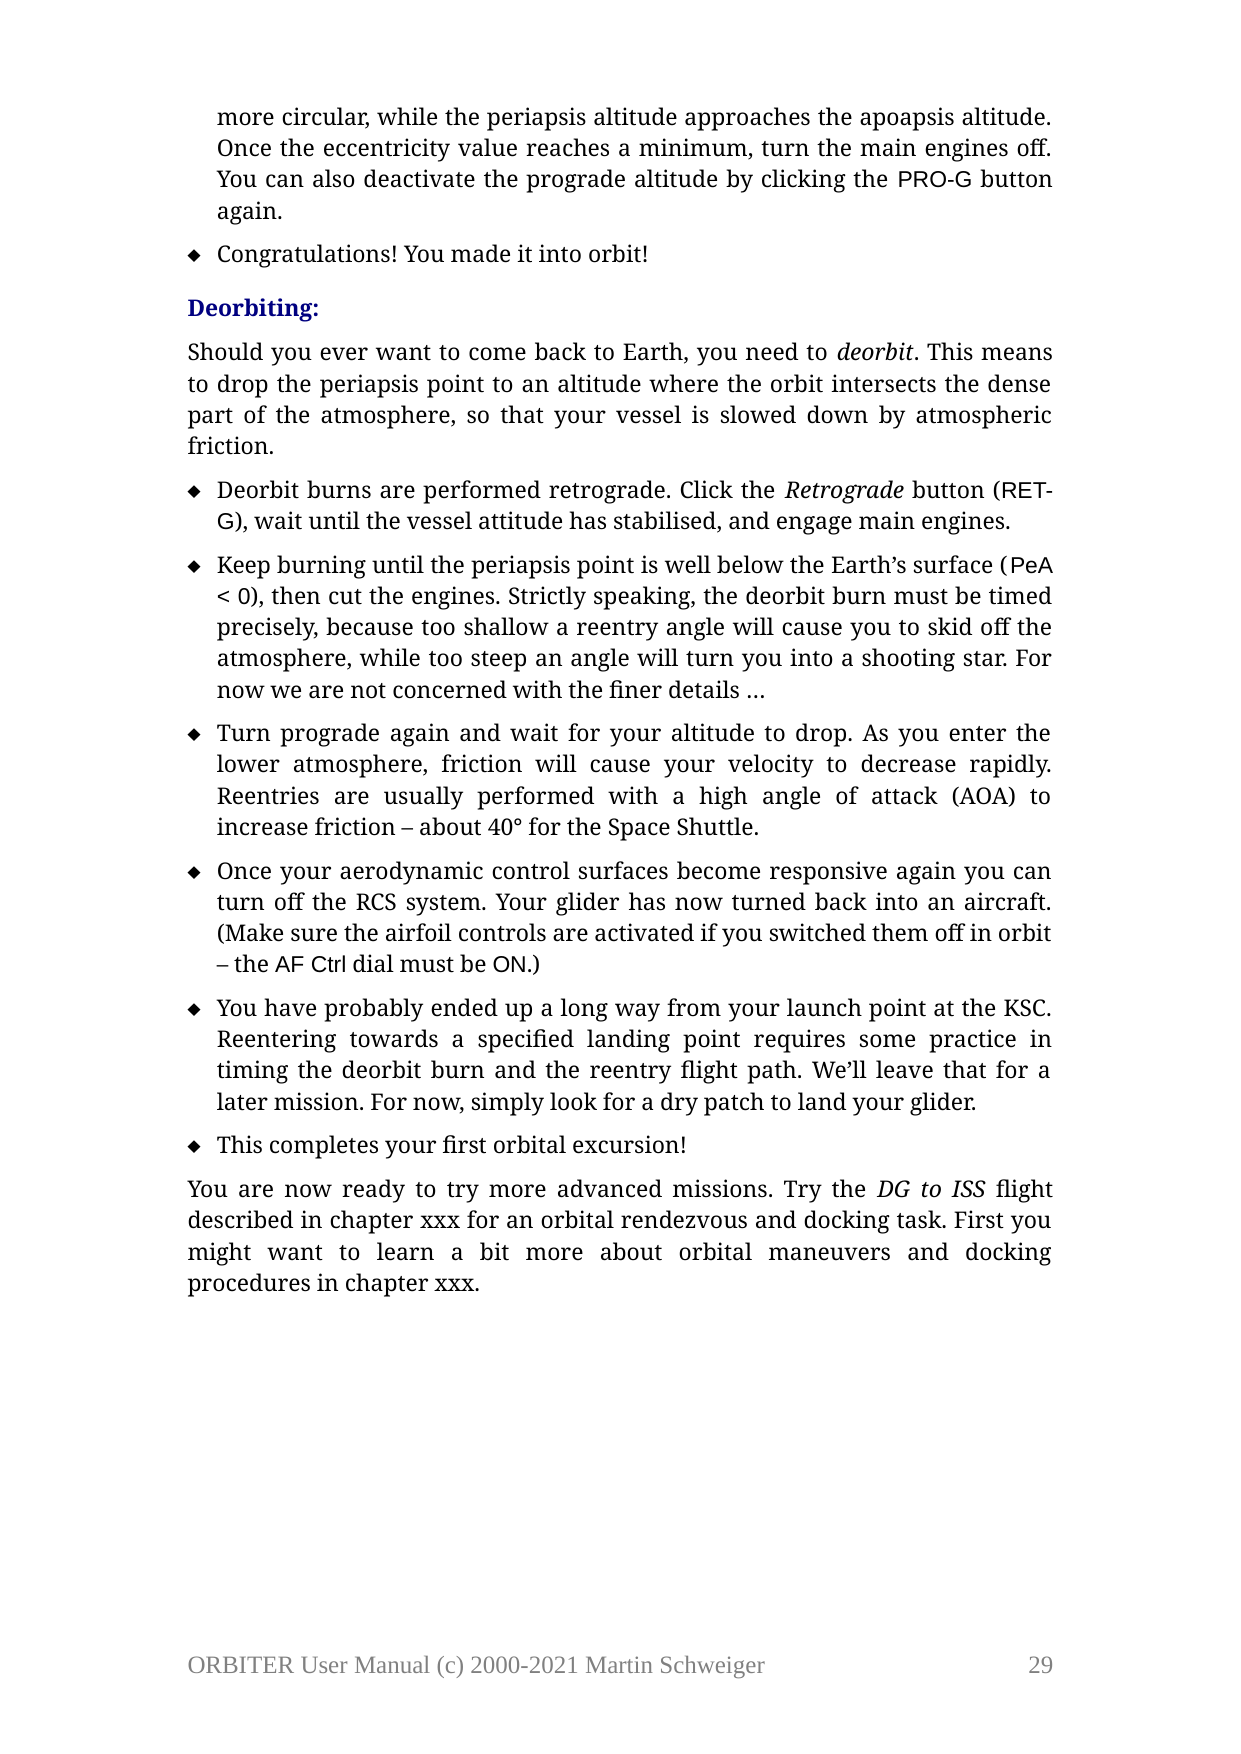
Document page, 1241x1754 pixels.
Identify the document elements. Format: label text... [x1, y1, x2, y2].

list Turn prograde again and wait for your altitude to drop. As you enter the lower atmosphere, friction will cause your velocity to decrease rapidly. Reentries are usually performed with a high angle of attack (AOA) to increase friction – about 40° for the Space Shuttle. [187, 717, 1053, 842]
list Once your aerodynamic control surfaces become responsive again you can turn off the RCS system. Your glider has now turned back into an aircraft. (Make sure the airfoil controls are activated if you switched them off in orbit – the AF Ctrl dial must be ON.) [187, 854, 1053, 979]
list more circular, while the periapsis altitude approaches the apoapsis altitude. Once the eccentricity value reaches a minimum, turn the main engines off. You can also deactivate the prograde altitude by clicking the PRO-G button again. [187, 100, 1053, 225]
list This completes your first orbital excursion! [187, 1129, 1053, 1160]
list Deorbit burns are performed retrograde. Click the Retrograde button (RET-G), wait until the vessel attitude has stabilised, and engage main engines. [187, 473, 1053, 536]
text You are now ready to try more advanced missions. Try the DG to ISS flight described in chapter xxx for an orbital rendezvous and docking task. First you might want to learn a bit more about orbital maneuvers and docking procedures in chapter xxx. [187, 1172, 1053, 1297]
text Should you ever want to come back to Earth, you need to deorbit. This means to drop the periapsis point to an altitude where the orbit intersects the dense part of the atmosphere, so that your vessel is slowed down by atmospheric friction. [187, 336, 1053, 461]
list Congratulations! You made it into orbit! [187, 238, 1053, 269]
list You have probably ended up a long way from your launch point at the KSC. Reentering towards a specified landing point requires some practice in timing the deorbit burn and the reentry flight path. We’ll leave that for a later mission. For now, simply look for a dry patch to land your glider. [187, 991, 1053, 1116]
subtitle Deorbiting: [187, 291, 1053, 323]
list Keep burning until the periapsis point is well below the Earth’s surface (PeA < 0), then cut the engines. Strictly speaking, the deorbit burn must be timed precisely, because too shallow a reentry angle will cause you to skid off the atmosphere, while too steep an angle will turn you into a shooting star. For now we are not concerned with the finer details … [187, 548, 1053, 704]
